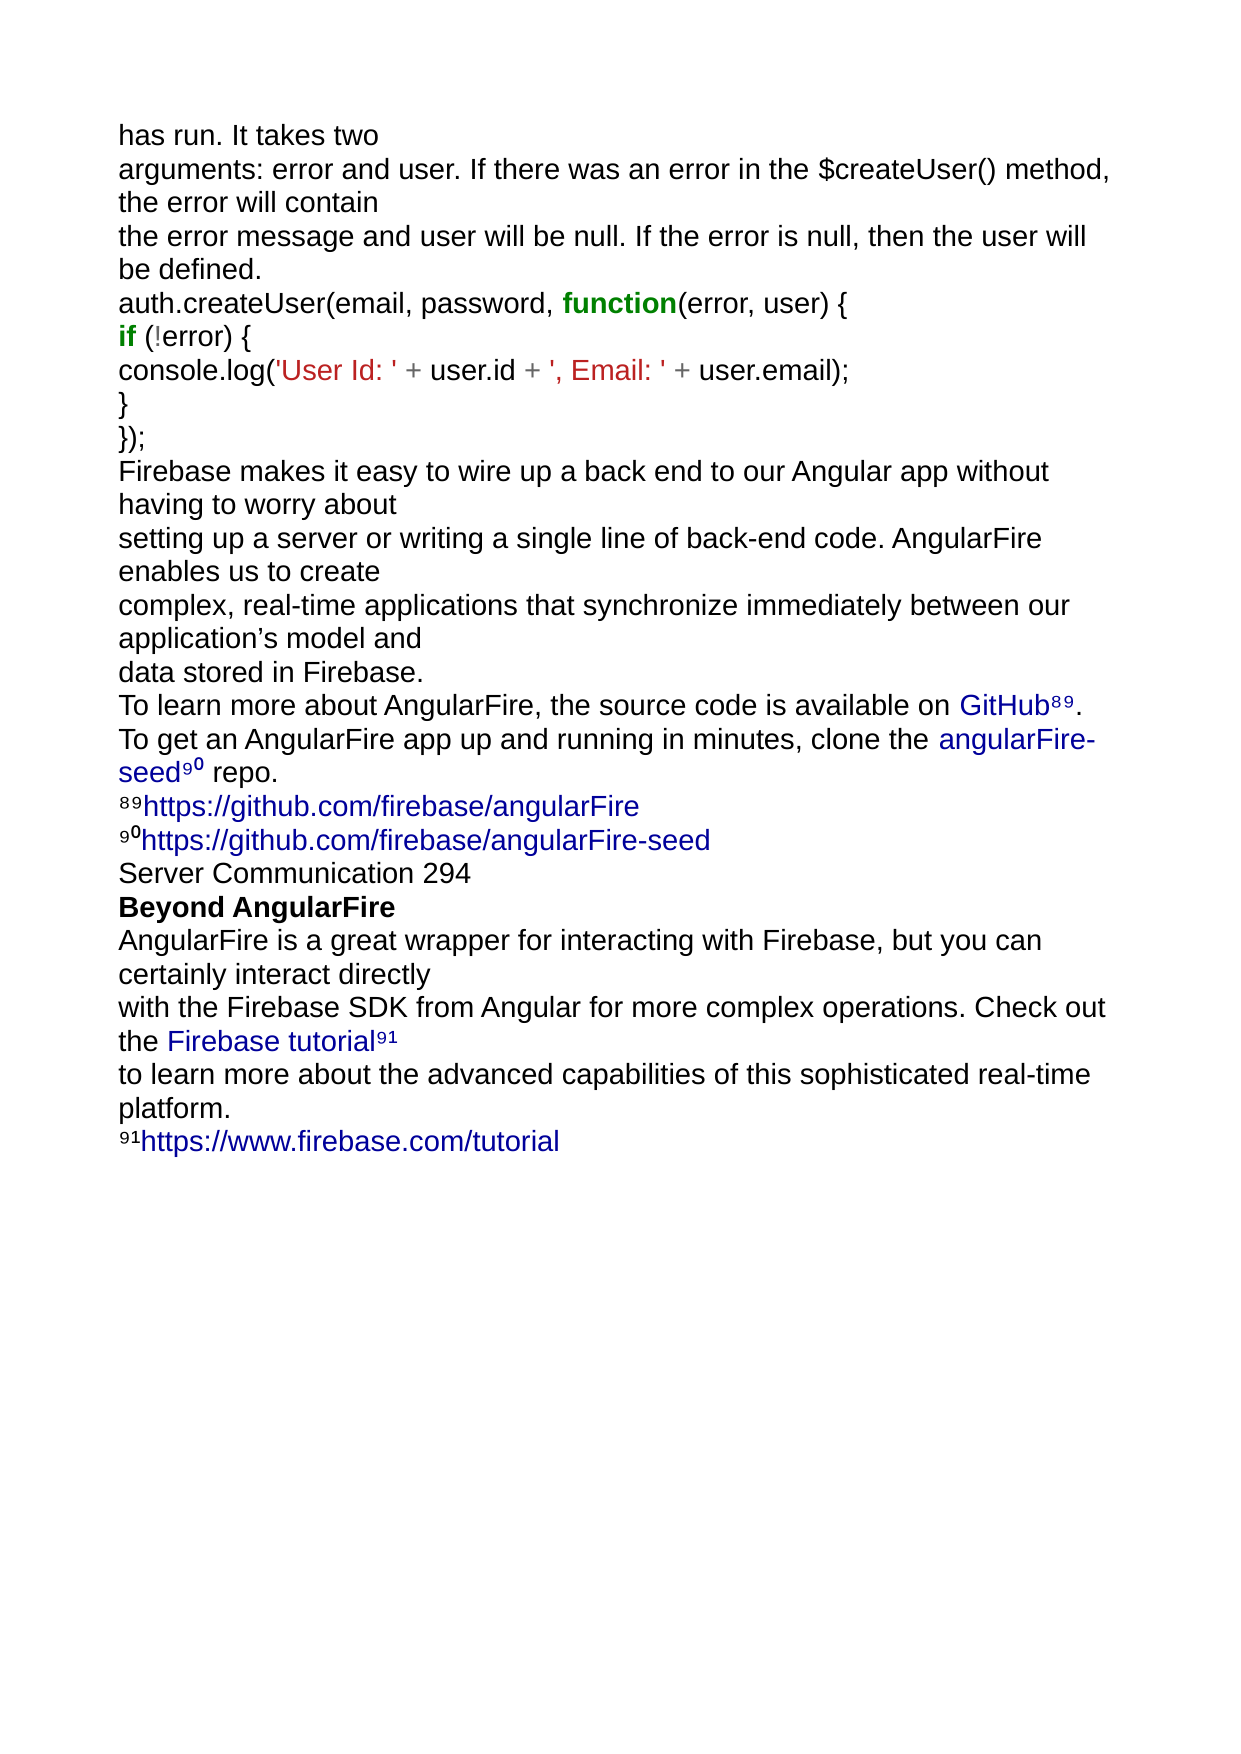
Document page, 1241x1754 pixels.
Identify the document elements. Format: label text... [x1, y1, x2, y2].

text ⁹⁰https://github.com/firebase/angularFire-seed [118, 822, 1122, 856]
text the error message and user will be null. If the error is null, then the user will be defined. [118, 219, 1122, 286]
text Firebase makes it easy to wire up a back end to our Angular app without having to worry about [118, 453, 1122, 521]
text }); [118, 420, 1122, 453]
text Server Communication 294 [118, 856, 1122, 889]
text To get an AngularFire app up and running in minutes, clone the angularFire-seed⁹⁰ repo. [118, 722, 1122, 789]
text data stored in Firebase. [118, 655, 1122, 688]
text to learn more about the advanced capabilities of this sophisticated real-time platform. [118, 1057, 1122, 1124]
text has run. It takes two [118, 118, 1122, 152]
text } [118, 386, 1122, 420]
text arguments: error and user. If there was an error in the $createUser() method, the error will contain [118, 152, 1122, 219]
text with the Firebase SDK from Angular for more complex operations. Check out the Firebase tutorial⁹¹ [118, 990, 1122, 1057]
text if (!error) { [118, 319, 1122, 353]
text complex, real-time applications that synchronize immediately between our application’s model and [118, 588, 1122, 655]
text ⁹¹https://www.firebase.com/tutorial [118, 1124, 1122, 1158]
text ⁸⁹https://github.com/firebase/angularFire [118, 789, 1122, 822]
text Beyond AngularFire [118, 889, 1122, 923]
text setting up a server or writing a single line of back-end code. AngularFire enables us to create [118, 521, 1122, 588]
text auth.createUser(email, password, function(error, user) { [118, 286, 1122, 319]
text AngularFire is a great wrapper for interacting with Firebase, but you can certainly interact directly [118, 923, 1122, 990]
text To learn more about AngularFire, the source code is available on GitHub⁸⁹. [118, 688, 1122, 722]
text console.log('User Id: ' + user.id + ', Email: ' + user.email); [118, 353, 1122, 386]
